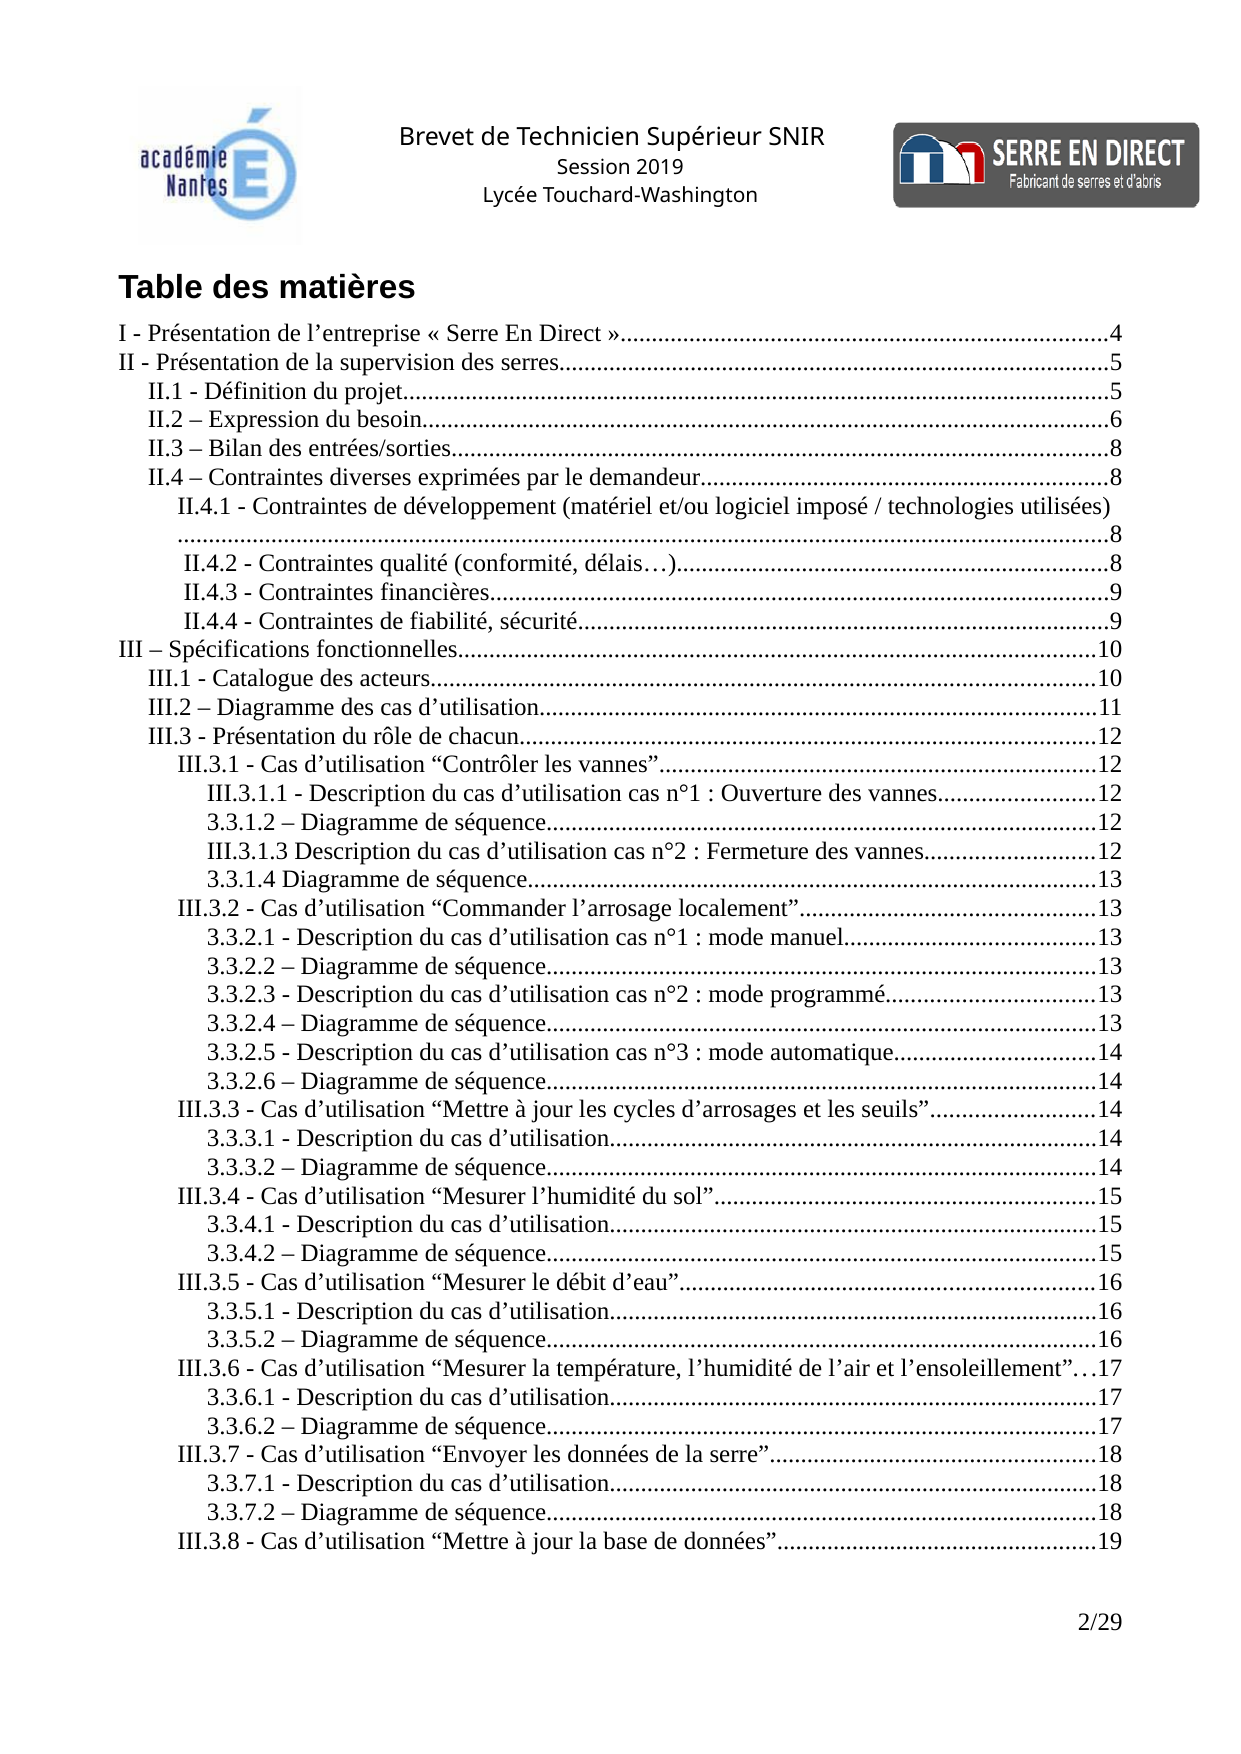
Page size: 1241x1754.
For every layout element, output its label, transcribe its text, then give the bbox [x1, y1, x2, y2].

text 3.3.7.1 - Description du cas d’utilisation 18 [207, 1468, 1122, 1497]
text III.3.7 - Cas d’utilisation “Envoyer les données de la serre” 18 [177, 1439, 1122, 1468]
text 3.3.1.2 – Diagramme de séquence 12 [207, 807, 1122, 836]
text III.3 - Présentation du rôle de chacun 12 [148, 721, 1122, 749]
text II.4 – Contraintes diverses exprimées par le demandeur 8 [148, 462, 1122, 491]
text III.3.6 - Cas d’utilisation “Mesurer la température, l’humidité de l’air et l’ensoleillement” 17 [177, 1353, 1122, 1382]
text 3.3.4.1 - Description du cas d’utilisation 15 [207, 1209, 1122, 1238]
text 3.3.2.3 - Description du cas d’utilisation cas n°2 : mode programmé 13 [207, 979, 1122, 1008]
text 3.3.2.6 – Diagramme de séquence 14 [207, 1066, 1122, 1094]
text III – Spécifications fonctionnelles 10 [118, 634, 1122, 663]
text II.3 – Bilan des entrées/sorties 8 [148, 433, 1122, 462]
text II.4.4 - Contraintes de fiabilité, sécurité 9 [177, 606, 1122, 634]
text II.4.1 - Contraintes de développement (matériel et/ou logiciel imposé / technologies utilisées) 8 [177, 491, 1122, 548]
picture [113, 86, 322, 248]
subtitle Table des matières [118, 267, 1122, 306]
text III.2 – Diagramme des cas d’utilisation 11 [148, 692, 1122, 721]
text II - Présentation de la supervision des serres 5 [118, 347, 1122, 376]
text 3.3.5.2 – Diagramme de séquence 16 [207, 1324, 1122, 1353]
text II.4.3 - Contraintes financières 9 [177, 577, 1122, 606]
text III.3.8 - Cas d’utilisation “Mettre à jour la base de données” 19 [177, 1526, 1122, 1554]
text 3.3.6.1 - Description du cas d’utilisation 17 [207, 1382, 1122, 1411]
text III.3.5 - Cas d’utilisation “Mesurer le débit d’eau” 16 [177, 1267, 1122, 1296]
text III.3.1.1 - Description du cas d’utilisation cas n°1 : Ouverture des vannes 12 [207, 778, 1122, 807]
text 3.3.3.1 - Description du cas d’utilisation 14 [207, 1123, 1122, 1152]
text 3.3.2.2 – Diagramme de séquence 13 [207, 951, 1122, 979]
text 3.3.2.4 – Diagramme de séquence 13 [207, 1008, 1122, 1037]
text III.3.2 - Cas d’utilisation “Commander l’arrosage localement” 13 [177, 893, 1122, 922]
text I - Présentation de l’entreprise « Serre En Direct » 4 [118, 318, 1122, 347]
text III.3.1.3 Description du cas d’utilisation cas n°2 : Fermeture des vannes 12 [207, 836, 1122, 864]
text II.4.2 - Contraintes qualité (conformité, délais…) 8 [177, 548, 1122, 577]
text 3.3.1.4 Diagramme de séquence 13 [207, 864, 1122, 893]
text 3.3.5.1 - Description du cas d’utilisation 16 [207, 1296, 1122, 1324]
text II.1 - Définition du projet 5 [148, 376, 1122, 404]
text 3.3.6.2 – Diagramme de séquence 17 [207, 1411, 1122, 1439]
text 3.3.2.5 - Description du cas d’utilisation cas n°3 : mode automatique 14 [207, 1037, 1122, 1066]
text II.2 – Expression du besoin 6 [148, 404, 1122, 433]
text III.3.4 - Cas d’utilisation “Mesurer l’humidité du sol” 15 [177, 1181, 1122, 1209]
text III.1 - Catalogue des acteurs 10 [148, 663, 1122, 692]
text III.3.3 - Cas d’utilisation “Mettre à jour les cycles d’arrosages et les seuils” 14 [177, 1094, 1122, 1123]
text 3.3.2.1 - Description du cas d’utilisation cas n°1 : mode manuel 13 [207, 922, 1122, 951]
text III.3.1 - Cas d’utilisation “Contrôler les vannes” 12 [177, 749, 1122, 778]
text 3.3.4.2 – Diagramme de séquence 15 [207, 1238, 1122, 1267]
picture [888, 120, 1203, 212]
text 3.3.3.2 – Diagramme de séquence 14 [207, 1152, 1122, 1181]
text 3.3.7.2 – Diagramme de séquence 18 [207, 1497, 1122, 1526]
